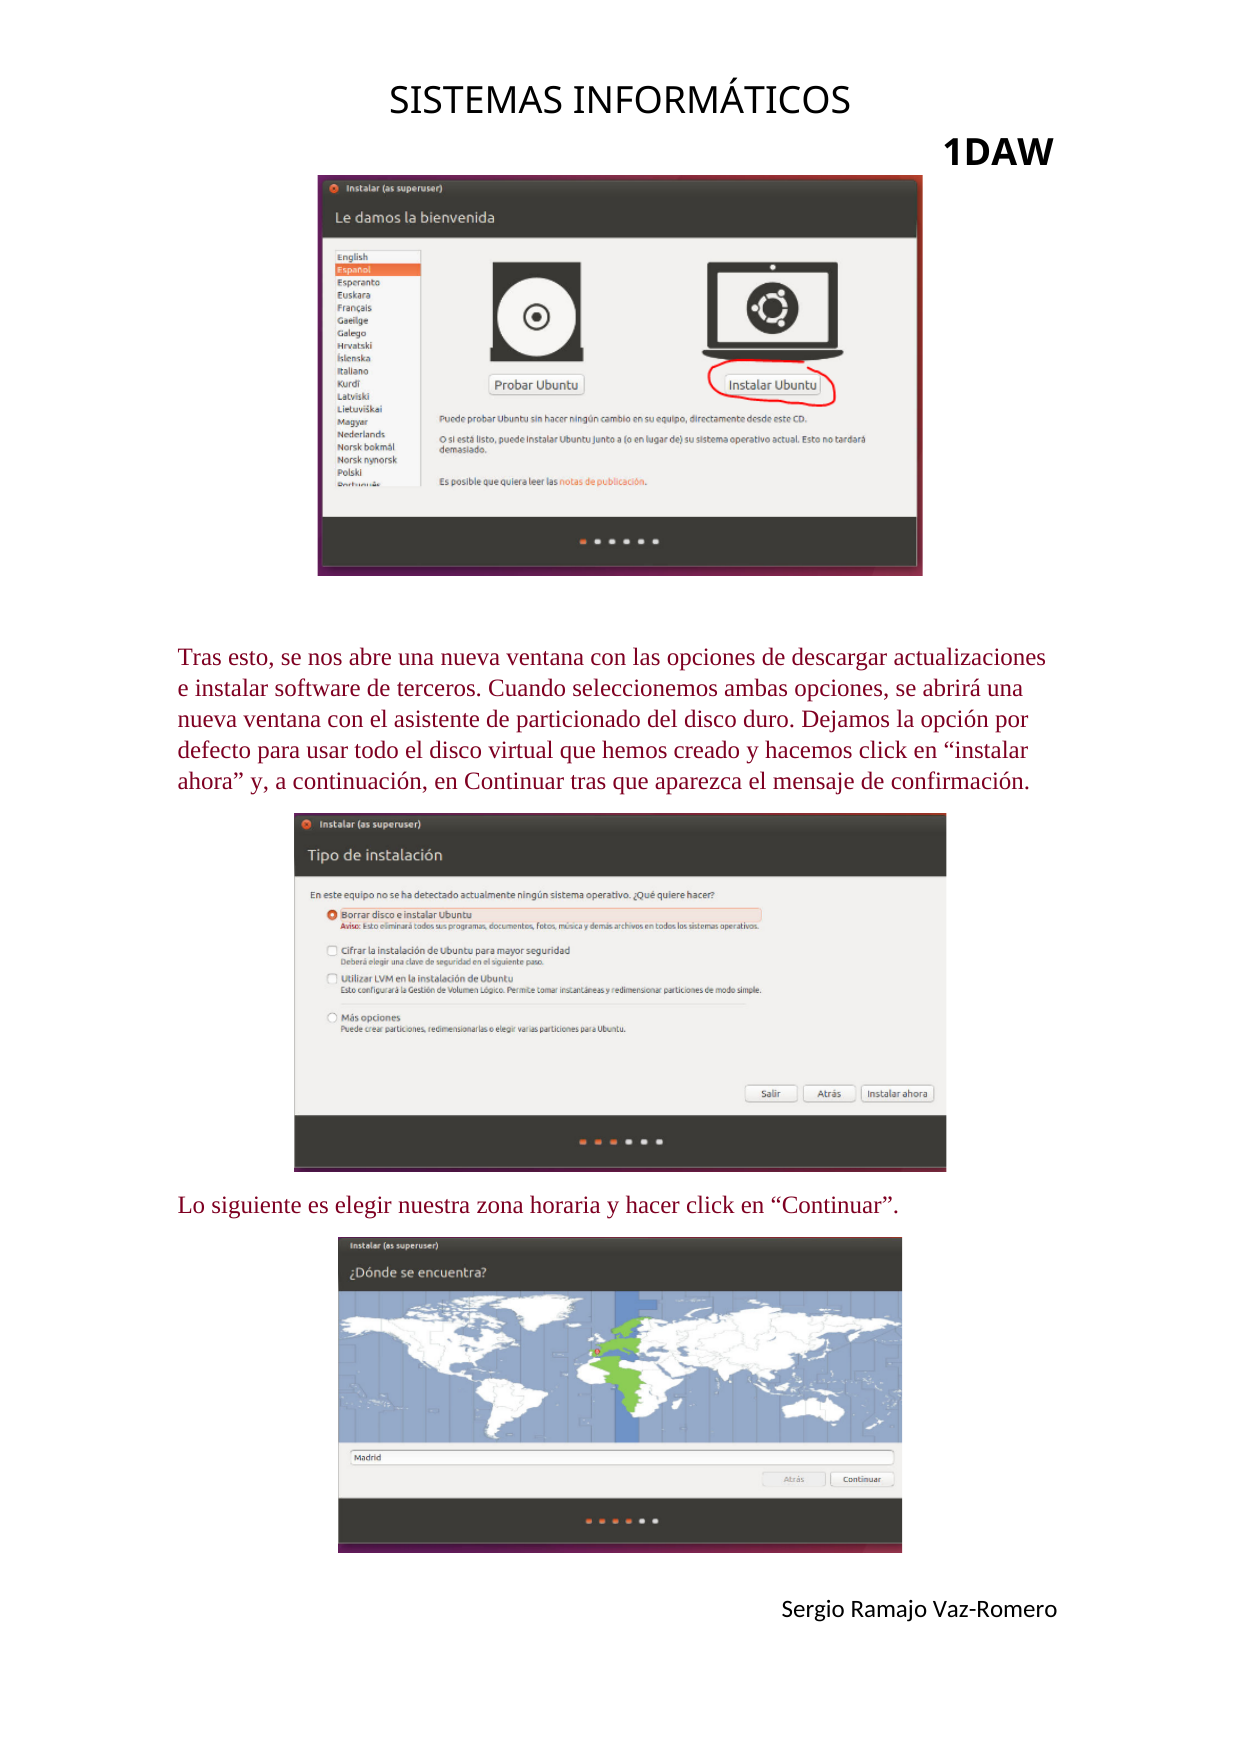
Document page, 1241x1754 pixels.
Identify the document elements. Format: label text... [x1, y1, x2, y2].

text Lo siguiente es elegir nuestra zona horaria y hacer click en “Continuar”. [177, 1190, 1063, 1219]
picture [293, 813, 947, 1172]
picture [317, 175, 923, 576]
picture [338, 1237, 903, 1553]
text Tras esto, se nos abre una nueva ventana con las opciones de descargar actualizaciones e instalar software de terceros. Cuando seleccionemos ambas opciones, se abrirá una nueva ventana con el asistente de particionado del disco duro. Dejamos la opción por defecto para usar todo el disco virtual que hemos creado y hacemos click en “instalar ahora” y, a continuación, en Continuar tras que aparezca el mensaje de confirmación. [177, 642, 1063, 794]
